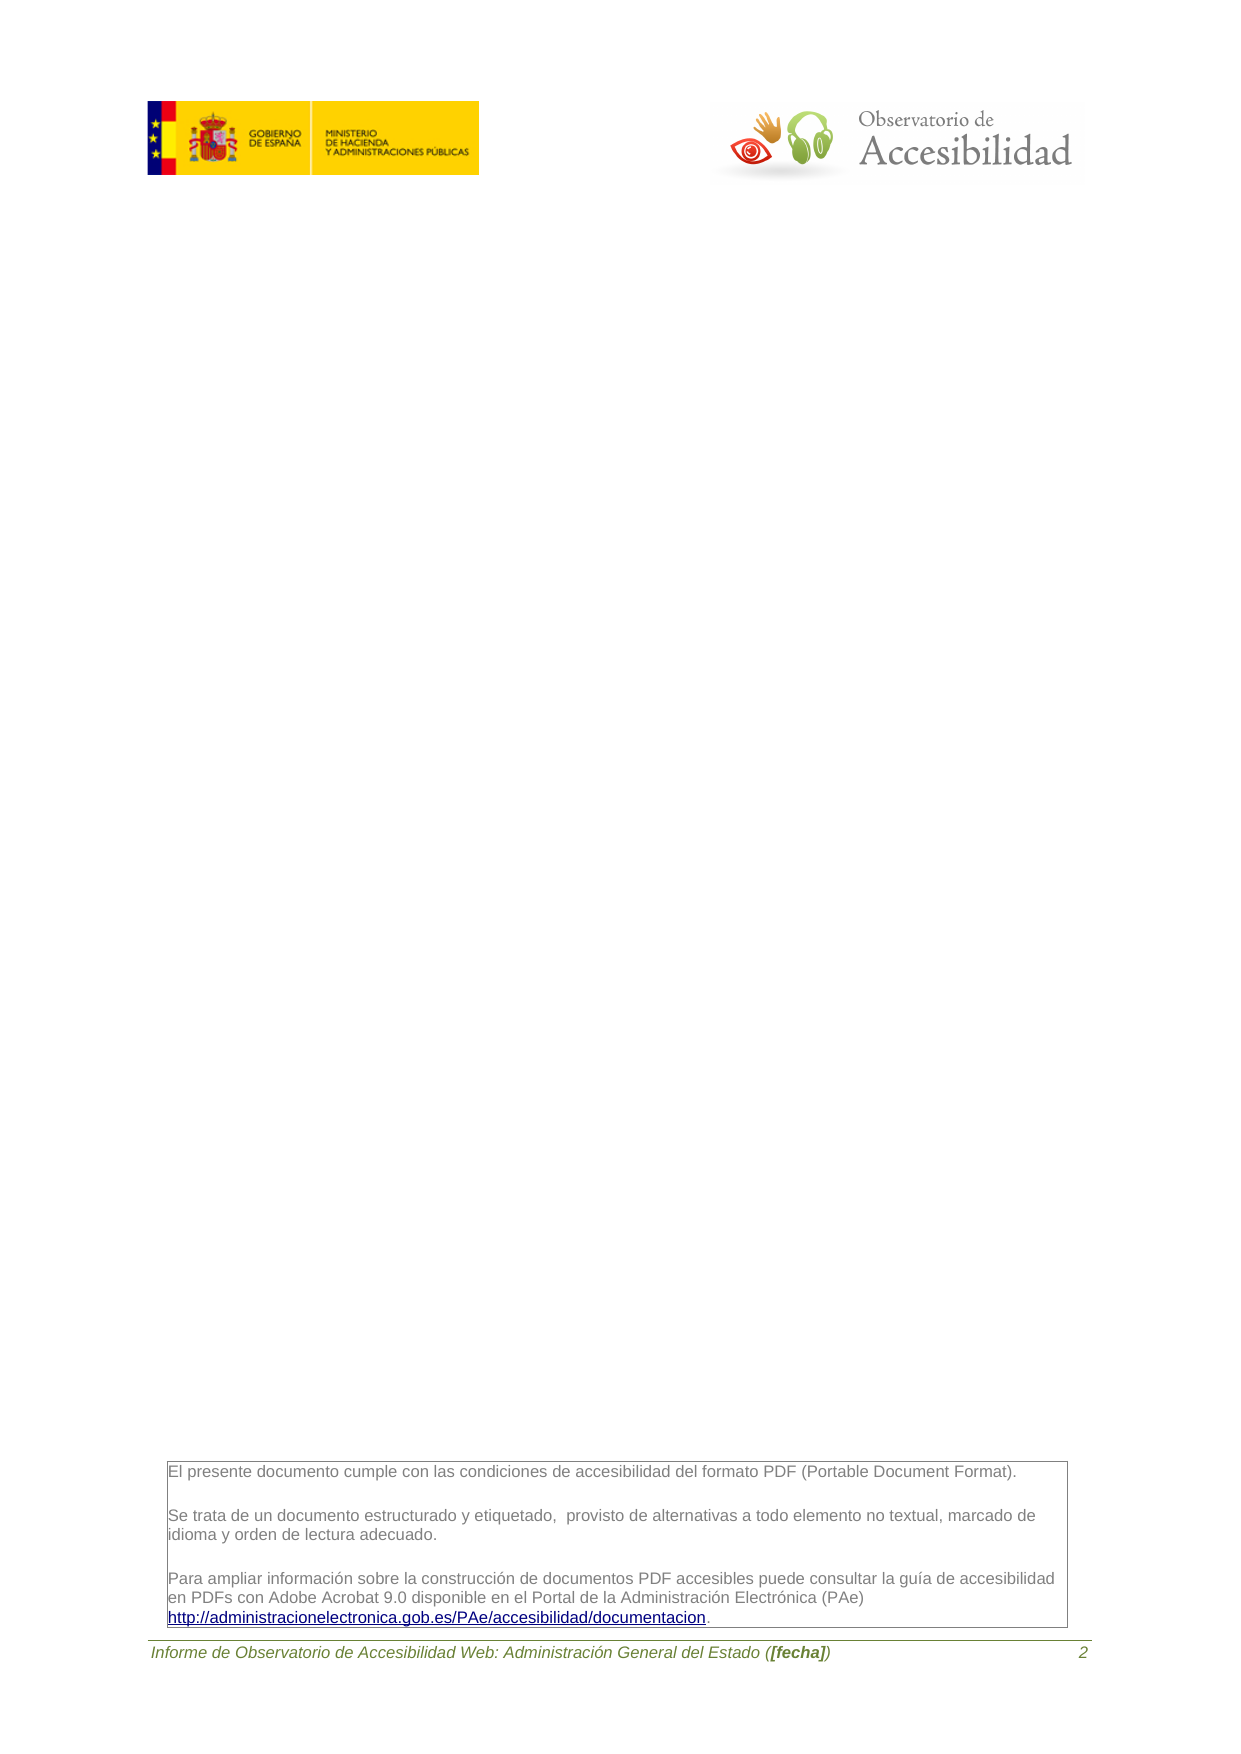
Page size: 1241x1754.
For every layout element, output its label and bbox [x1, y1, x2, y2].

picture [710, 102, 1086, 185]
picture [147, 101, 479, 175]
